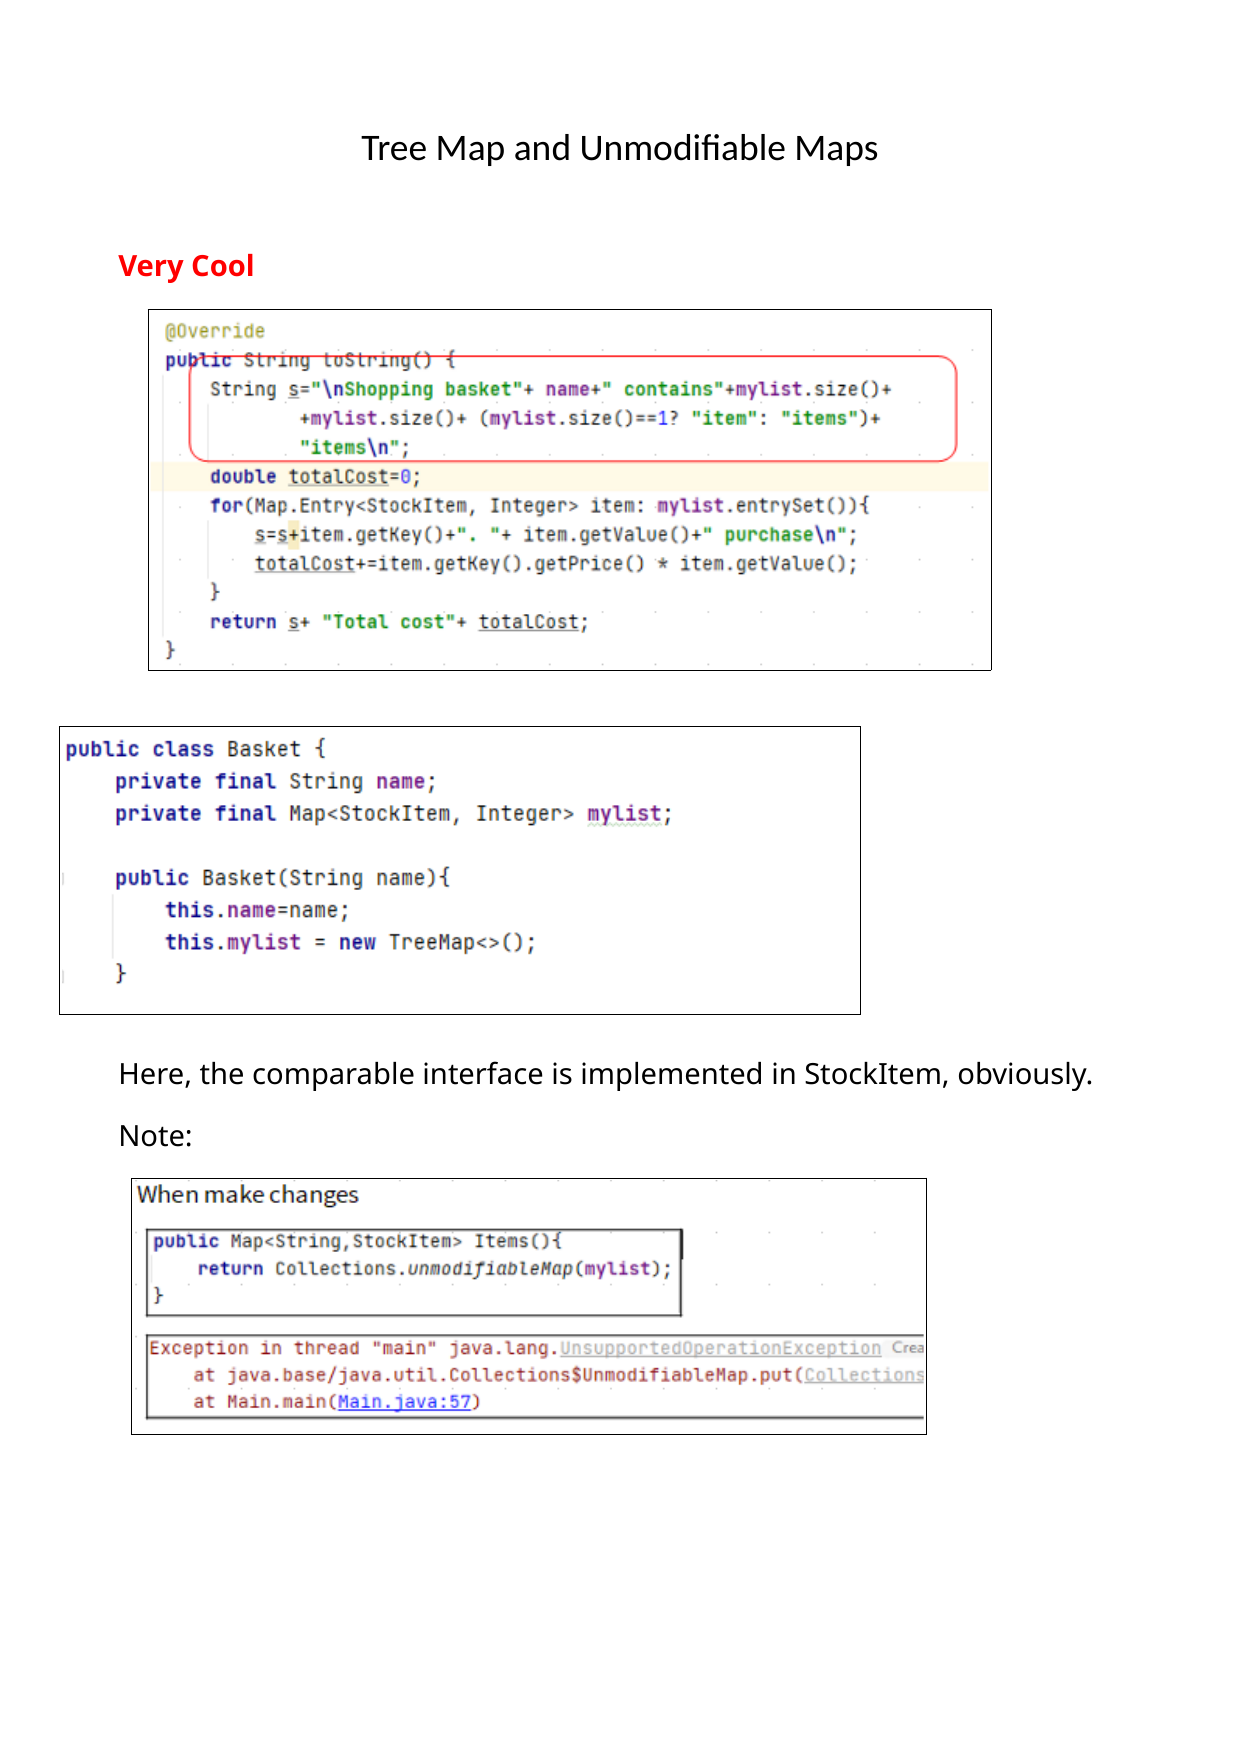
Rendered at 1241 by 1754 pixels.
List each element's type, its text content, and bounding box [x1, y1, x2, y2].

text Note: [118, 1116, 1122, 1155]
picture [62, 729, 858, 1011]
text Here, the comparable interface is implemented in StockItem, obviously. [118, 1053, 1122, 1093]
text Very Cool [118, 245, 1122, 284]
picture [150, 312, 989, 667]
subtitle Tree Map and Unmodifiable Maps [118, 124, 1122, 170]
picture [134, 1180, 924, 1431]
